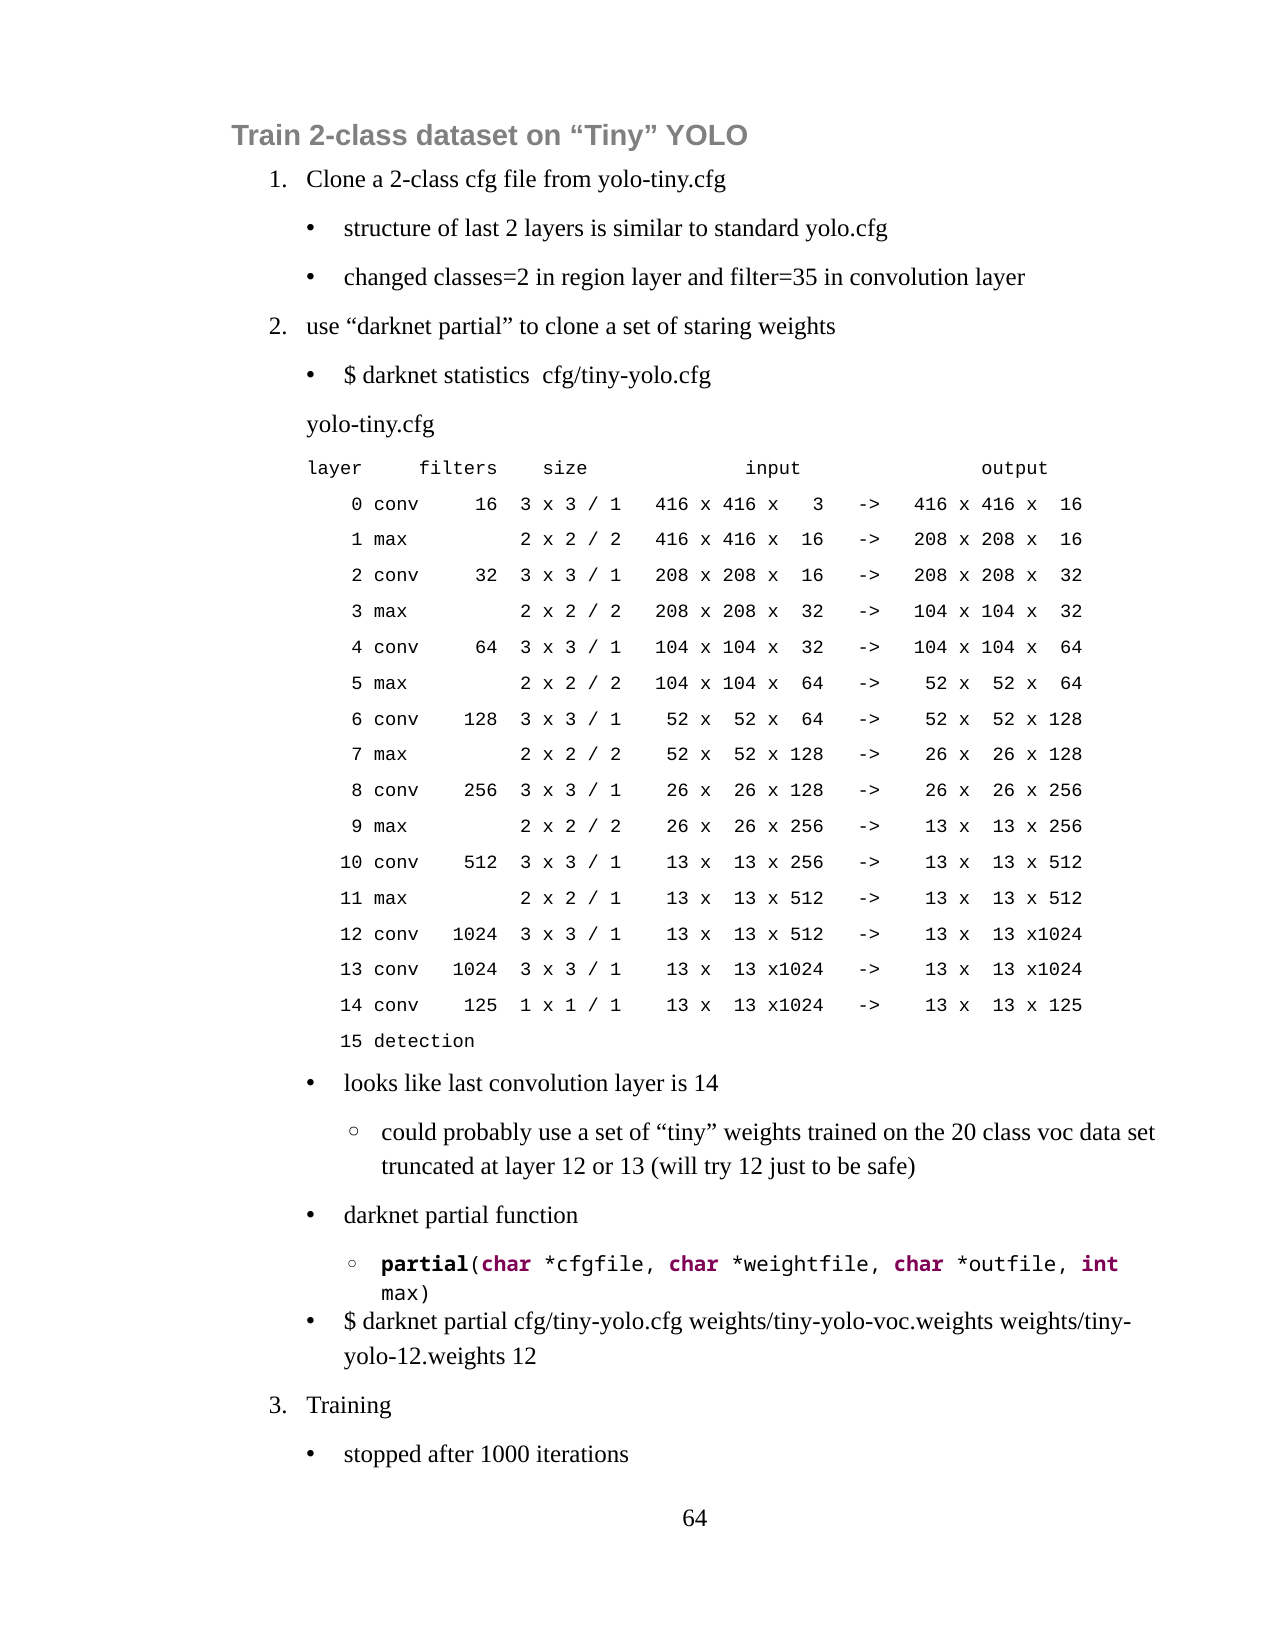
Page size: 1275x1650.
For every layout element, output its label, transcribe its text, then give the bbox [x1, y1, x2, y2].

text 6 conv 128 3 x 3 / 1 52 x 52 x 64 -> 52 x 52 x 128 [306, 709, 1158, 731]
list darknet partial function [306, 1200, 1158, 1229]
list looks like last convolution layer is 14 [306, 1068, 1158, 1096]
text 1 max 2 x 2 / 2 416 x 416 x 16 -> 208 x 208 x 16 [306, 530, 1158, 551]
text layer filters size input output [306, 458, 1158, 480]
text 5 max 2 x 2 / 2 104 x 104 x 64 -> 52 x 52 x 64 [306, 673, 1158, 695]
list changed classes=2 in region layer and filter=35 in convolution layer [306, 262, 1158, 291]
text 0 conv 16 3 x 3 / 1 416 x 416 x 3 -> 416 x 416 x 16 [306, 494, 1158, 516]
text 14 conv 125 1 x 1 / 1 13 x 13 x1024 -> 13 x 13 x 125 [306, 996, 1158, 1017]
list Training [269, 1390, 1158, 1418]
list $ darknet statistics cfg/tiny-yolo.cfg [306, 360, 1158, 389]
text 8 conv 256 3 x 3 / 1 26 x 26 x 128 -> 26 x 26 x 256 [306, 781, 1158, 802]
text 2 conv 32 3 x 3 / 1 208 x 208 x 16 -> 208 x 208 x 32 [306, 566, 1158, 587]
list use “darknet partial” to clone a set of staring weights [269, 311, 1158, 340]
list stopped after 1000 iterations [306, 1439, 1158, 1468]
list could probably use a set of “tiny” weights trained on the 20 class voc data set truncated at layer 12 or 13 (will try 12 just to be safe) [344, 1117, 1158, 1180]
list structure of last 2 layers is similar to standard yolo.cfg [306, 213, 1158, 242]
text 4 conv 64 3 x 3 / 1 104 x 104 x 32 -> 104 x 104 x 64 [306, 638, 1158, 659]
subtitle Train 2-class dataset on “Tiny” YOLO [231, 118, 1158, 152]
text 13 conv 1024 3 x 3 / 1 13 x 13 x1024 -> 13 x 13 x1024 [306, 960, 1158, 981]
text 9 max 2 x 2 / 2 26 x 26 x 256 -> 13 x 13 x 256 [306, 817, 1158, 838]
text 15 detection [306, 1032, 1158, 1053]
list partial(char *cfgfile, char *weightfile, char *outfile, int max) [344, 1249, 1158, 1306]
list $ darknet partial cfg/tiny-yolo.cfg weights/tiny-yolo-voc.weights weights/tiny-yolo-12.weights 12 [306, 1306, 1158, 1369]
text 7 max 2 x 2 / 2 52 x 52 x 128 -> 26 x 26 x 128 [306, 745, 1158, 766]
text yolo-tiny.cfg [306, 409, 1158, 438]
text 3 max 2 x 2 / 2 208 x 208 x 32 -> 104 x 104 x 32 [306, 602, 1158, 623]
text 12 conv 1024 3 x 3 / 1 13 x 13 x 512 -> 13 x 13 x1024 [306, 924, 1158, 946]
text 10 conv 512 3 x 3 / 1 13 x 13 x 256 -> 13 x 13 x 512 [306, 853, 1158, 874]
text 11 max 2 x 2 / 1 13 x 13 x 512 -> 13 x 13 x 512 [306, 888, 1158, 910]
list Clone a 2-class cfg file from yolo-tiny.cfg [269, 164, 1158, 193]
